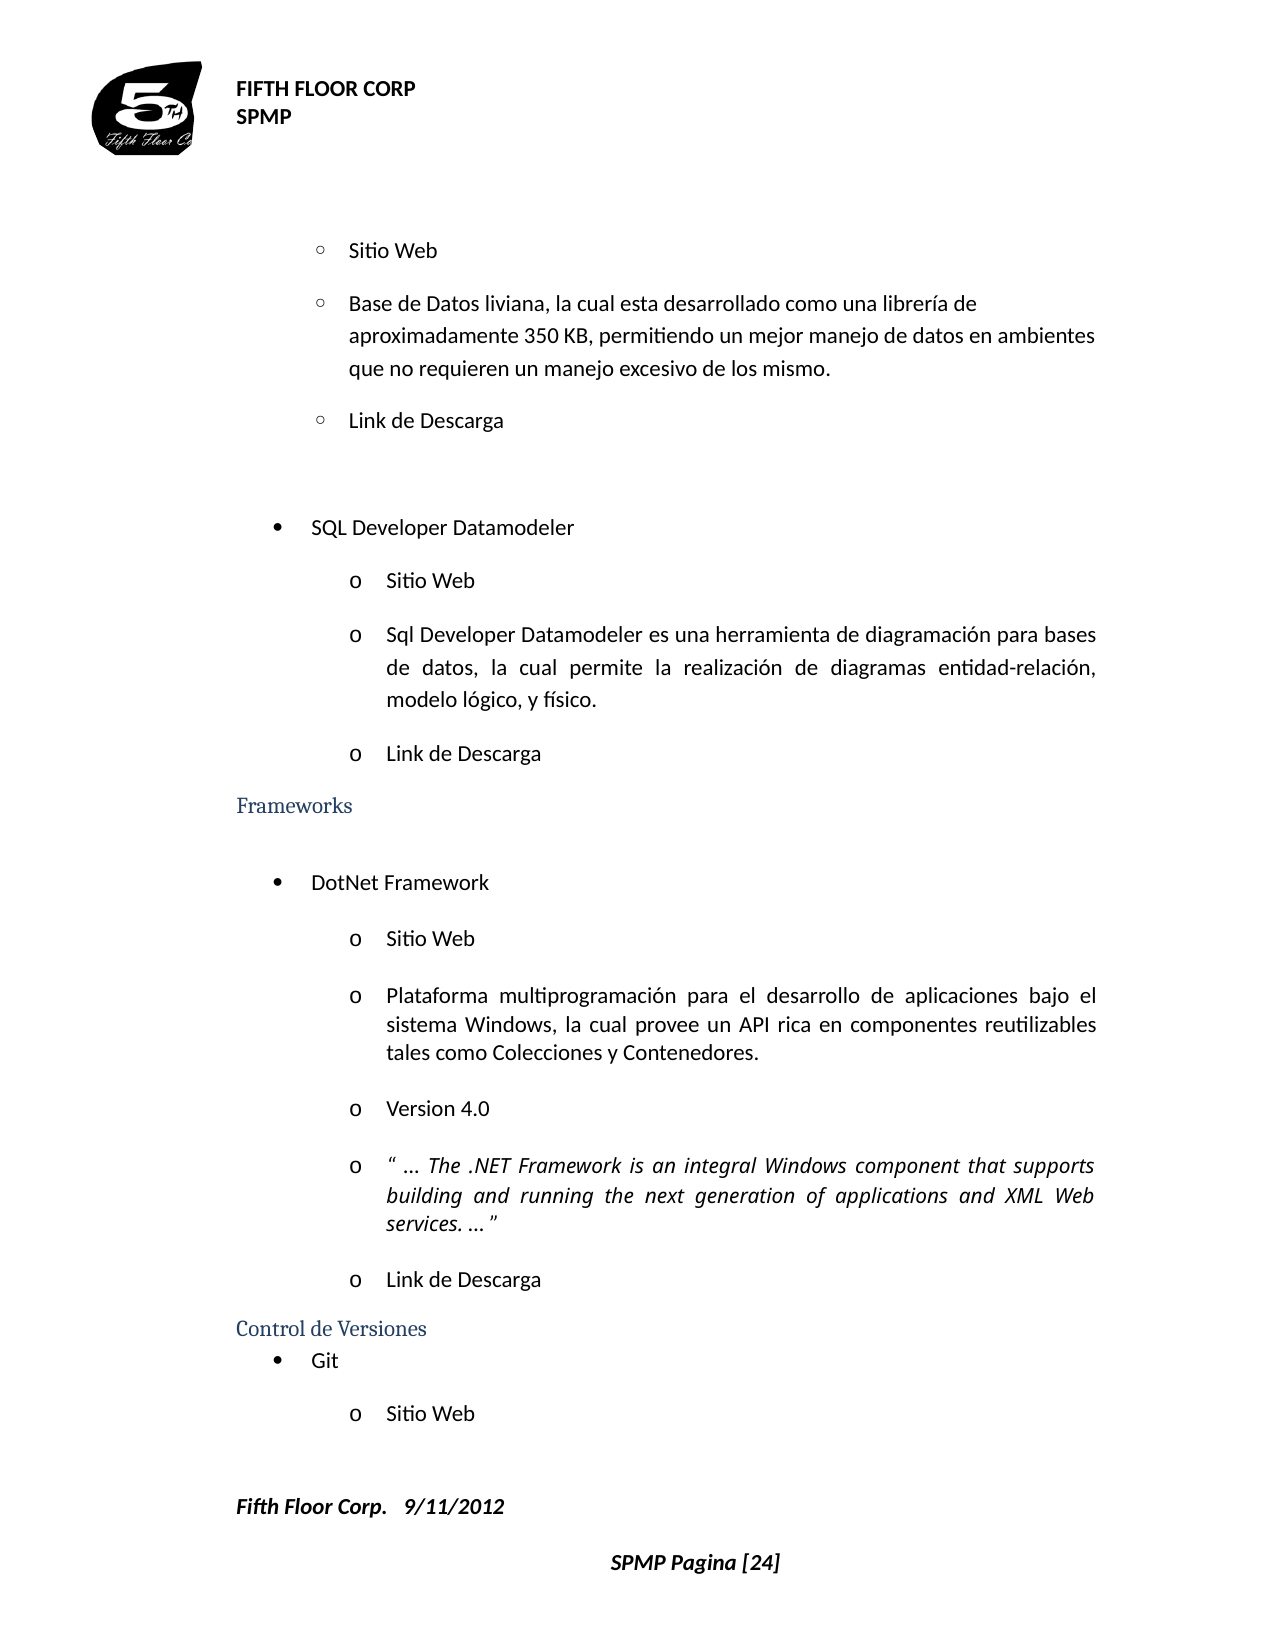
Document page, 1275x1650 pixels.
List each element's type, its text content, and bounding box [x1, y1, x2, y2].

list Sitio Web [349, 924, 1098, 953]
list SQL Developer Datamodeler [274, 513, 1098, 541]
list Link de Descarga [349, 739, 1098, 768]
list “ … The .NET Framework is an integral Windows component that supports building and running the next generation of applications and XML Web services. … ” [349, 1152, 1098, 1238]
subtitle Frameworks [236, 793, 1098, 819]
list Sitio Web [349, 1399, 1098, 1428]
subtitle Control de Versiones [236, 1316, 1098, 1342]
list Sitio Web [349, 566, 1098, 595]
list Version 4.0 [349, 1094, 1098, 1123]
list Link de Descarga [311, 407, 1098, 435]
list Link de Descarga [349, 1266, 1098, 1295]
list Sitio Web [311, 236, 1098, 264]
list Git [274, 1346, 1098, 1374]
list DotNet Framework [274, 868, 1098, 896]
list Base de Datos liviana, la cual esta desarrollado como una librería de aproximadamente 350 KB, permitiendo un mejor manejo de datos en ambientes que no requieren un manejo excesivo de los mismo. [311, 289, 1098, 382]
list Plataforma multiprogramación para el desarrollo de aplicaciones bajo el sistema Windows, la cual provee un API rica en componentes reutilizables tales como Colecciones y Contenedores. [349, 981, 1098, 1066]
list Sql Developer Datamodeler es una herramienta de diagramación para bases de datos, la cual permite la realización de diagramas entidad-relación, modelo lógico, y físico. [349, 620, 1098, 714]
